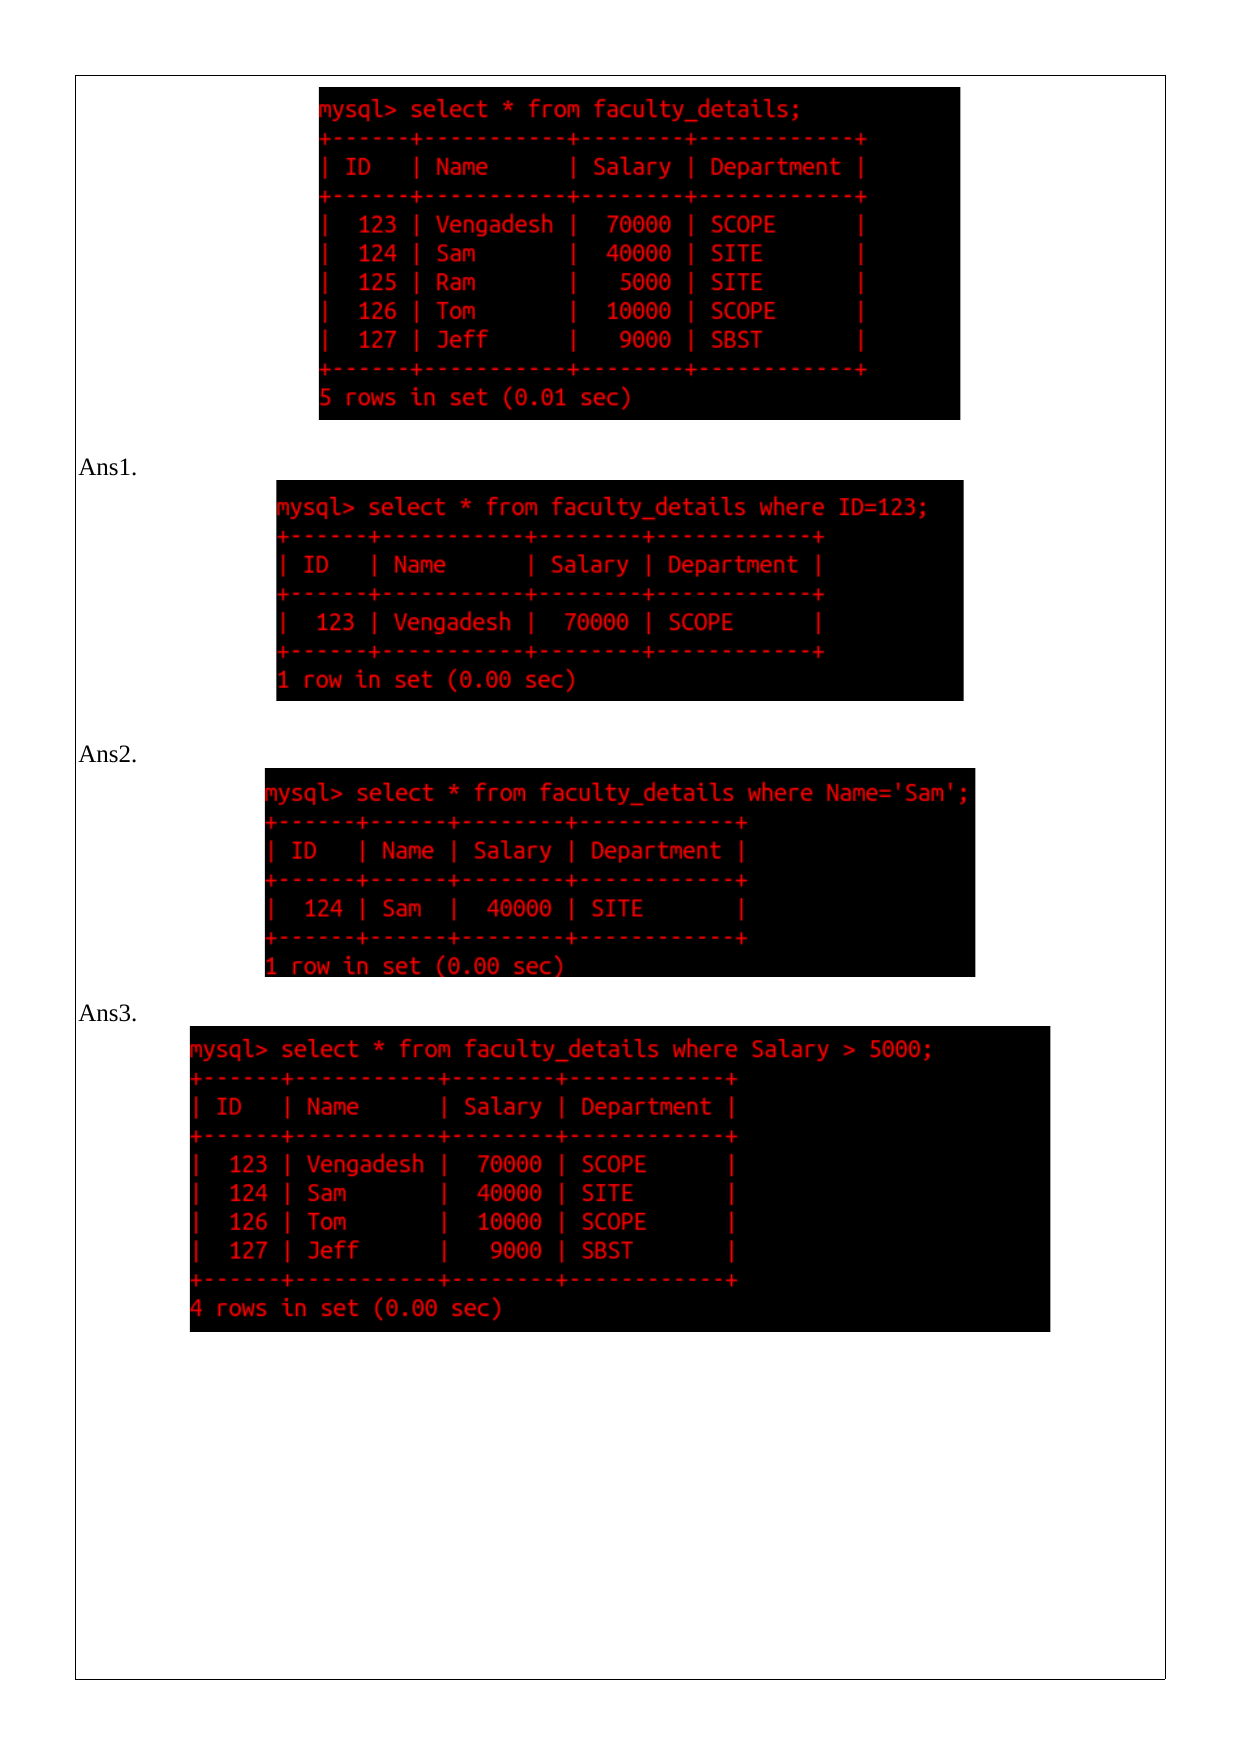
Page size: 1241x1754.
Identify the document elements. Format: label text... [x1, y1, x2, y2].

text Ans3. [78, 998, 1162, 1027]
picture [318, 87, 961, 420]
picture [264, 768, 976, 977]
picture [189, 1026, 1051, 1332]
text Ans1. [78, 452, 1162, 481]
text Ans2. [78, 739, 1162, 768]
picture [276, 480, 964, 701]
